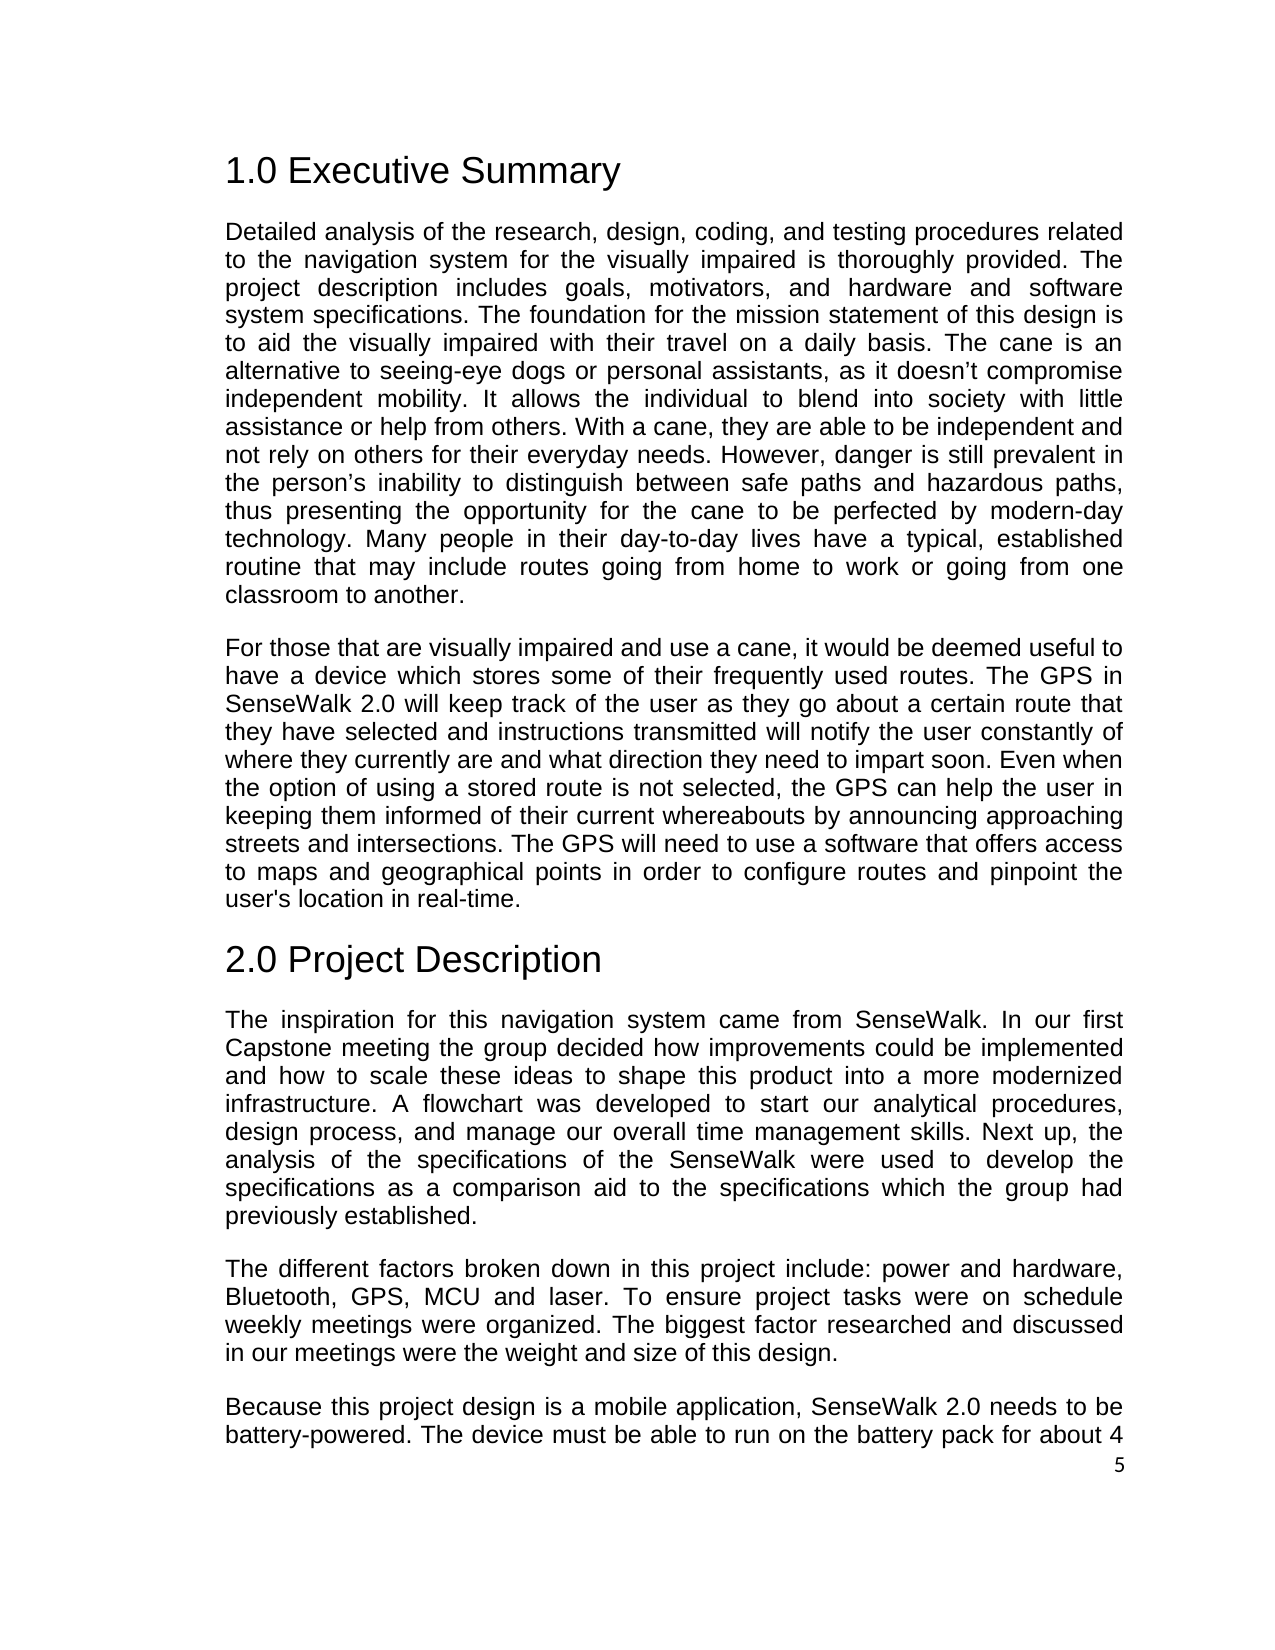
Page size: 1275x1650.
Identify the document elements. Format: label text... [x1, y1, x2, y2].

text 2.0 Project Description [225, 939, 1125, 981]
text 1.0 Executive Summary [225, 150, 1125, 192]
text For those that are visually impaired and use a cane, it would be deemed useful to have a device which stores some of their frequently used routes. The GPS in SenseWalk 2.0 will keep track of the user as they go about a certain route that they have selected and instructions transmitted will notify the user constantly of where they currently are and what direction they need to impart soon. Even when the option of using a stored route is not selected, the GPS can help the user in keeping them informed of their current whereabouts by announcing approaching streets and intersections. The GPS will need to use a software that offers access to maps and geographical points in order to configure routes and pinpoint the user's location in real-time. [225, 634, 1125, 913]
text The different factors broken down in this project include: power and hardware, Bluetooth, GPS, MCU and laser. To ensure project tasks were on schedule weekly meetings were organized. The biggest factor researched and discussed in our meetings were the weight and size of this design. [225, 1255, 1125, 1367]
text Detailed analysis of the research, design, coding, and testing procedures related to the navigation system for the visually impaired is thoroughly provided. The project description includes goals, motivators, and hardware and software system specifications. The foundation for the mission statement of this design is to aid the visually impaired with their travel on a daily basis. The cane is an alternative to seeing-eye dogs or personal assistants, as it doesn’t compromise independent mobility. It allows the individual to blend into society with little assistance or help from others. With a cane, they are able to be independent and not rely on others for their everyday needs. However, danger is still prevalent in the person’s inability to distinguish between safe paths and hazardous paths, thus presenting the opportunity for the cane to be perfected by modern-day technology. Many people in their day-to-day lives have a typical, established routine that may include routes going from home to work or going from one classroom to another. [225, 217, 1125, 608]
text The inspiration for this navigation system came from SenseWalk. In our first Capstone meeting the group decided how improvements could be implemented and how to scale these ideas to shape this product into a more modernized infrastructure. A flowchart was developed to start our analytical procedures, design process, and manage our overall time management skills. Next up, the analysis of the specifications of the SenseWalk were used to develop the specifications as a comparison aid to the specifications which the group had previously established. [225, 1006, 1125, 1229]
text Because this project design is a mobile application, SenseWalk 2.0 needs to be battery-powered. The device must be able to run on the battery pack for about 4 [225, 1392, 1125, 1448]
